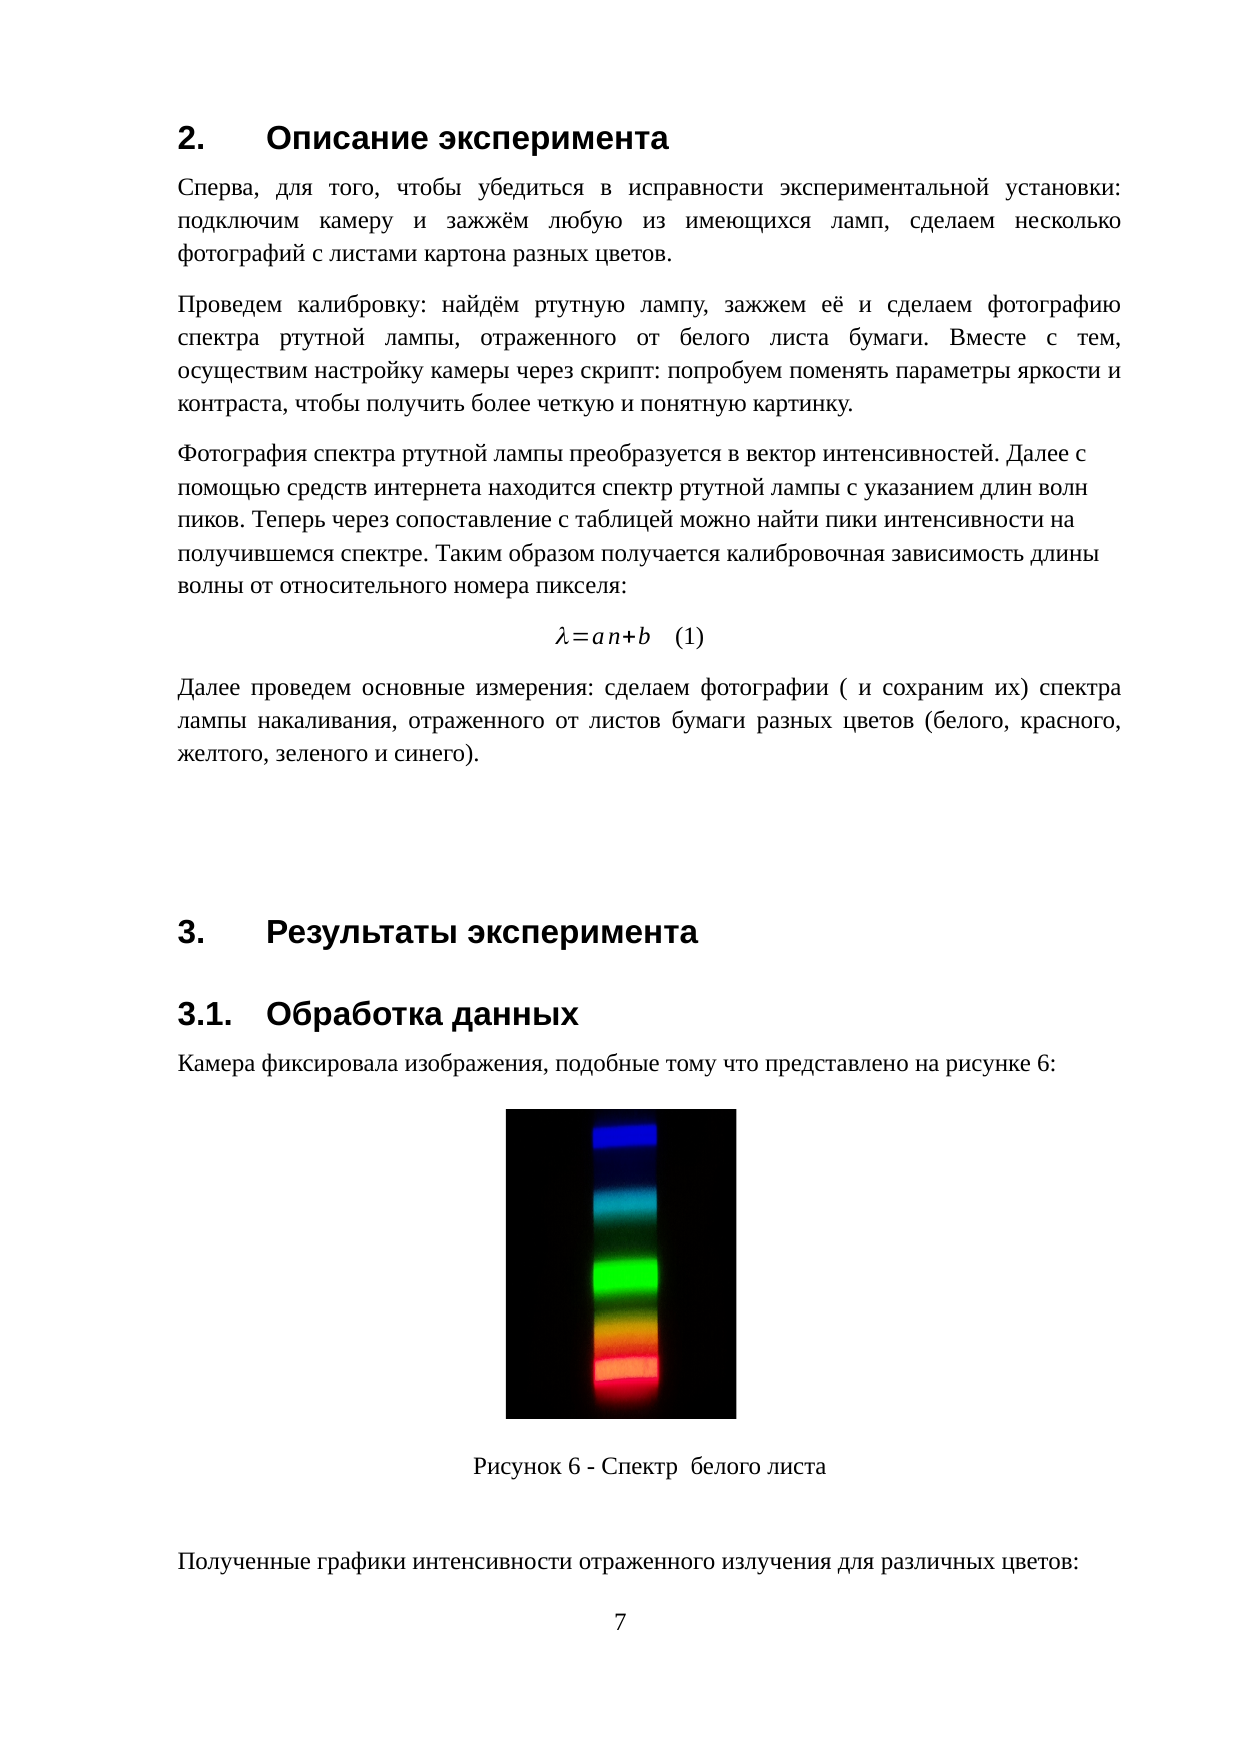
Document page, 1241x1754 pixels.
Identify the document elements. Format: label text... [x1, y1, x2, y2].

subtitle Описание эксперимента [177, 118, 1093, 157]
subtitle Обработка данных [177, 994, 1093, 1032]
text Фотография спектра ртутной лампы преобразуется в вектор интенсивностей. Далее с помощью средств интернета находится спектр ртутной лампы с указанием длин волн пиков. Теперь через сопоставление с таблицей можно найти пики интенсивности на получившемся спектре. Таким образом получается калибровочная зависимость длины волны от относительного номера пикселя: [177, 438, 1122, 599]
text Камера фиксировала изображения, подобные тому что представлено на рисунке 6: [177, 1048, 1122, 1077]
subtitle Результаты эксперимента [177, 912, 1093, 951]
text Рисунок 6 - Спектр белого листа [177, 1418, 1122, 1479]
text Проведем калибровку: найдём ртутную лампу, зажжем её и сделаем фотографию спектра ртутной лампы, отраженного от белого листа бумаги. Вместе с тем, осуществим настройку камеры через скрипт: попробуем поменять параметры яркости и контраста, чтобы получить более четкую и понятную картинку. [177, 289, 1122, 417]
text Сперва, для того, чтобы убедиться в исправности экспериментальной установки: подключим камеру и зажжём любую из имеющихся ламп, сделаем несколько фотографий с листами картона разных цветов. [177, 172, 1122, 267]
text Полученные графики интенсивности отраженного излучения для различных цветов: [177, 1546, 1122, 1574]
picture [505, 1109, 737, 1419]
text Далее проведем основные измерения: сделаем фотографии ( и сохраним их) спектра лампы накаливания, отраженного от листов бумаги разных цветов (белого, красного, желтого, зеленого и синего). [177, 672, 1122, 767]
text (1) [118, 621, 1122, 650]
